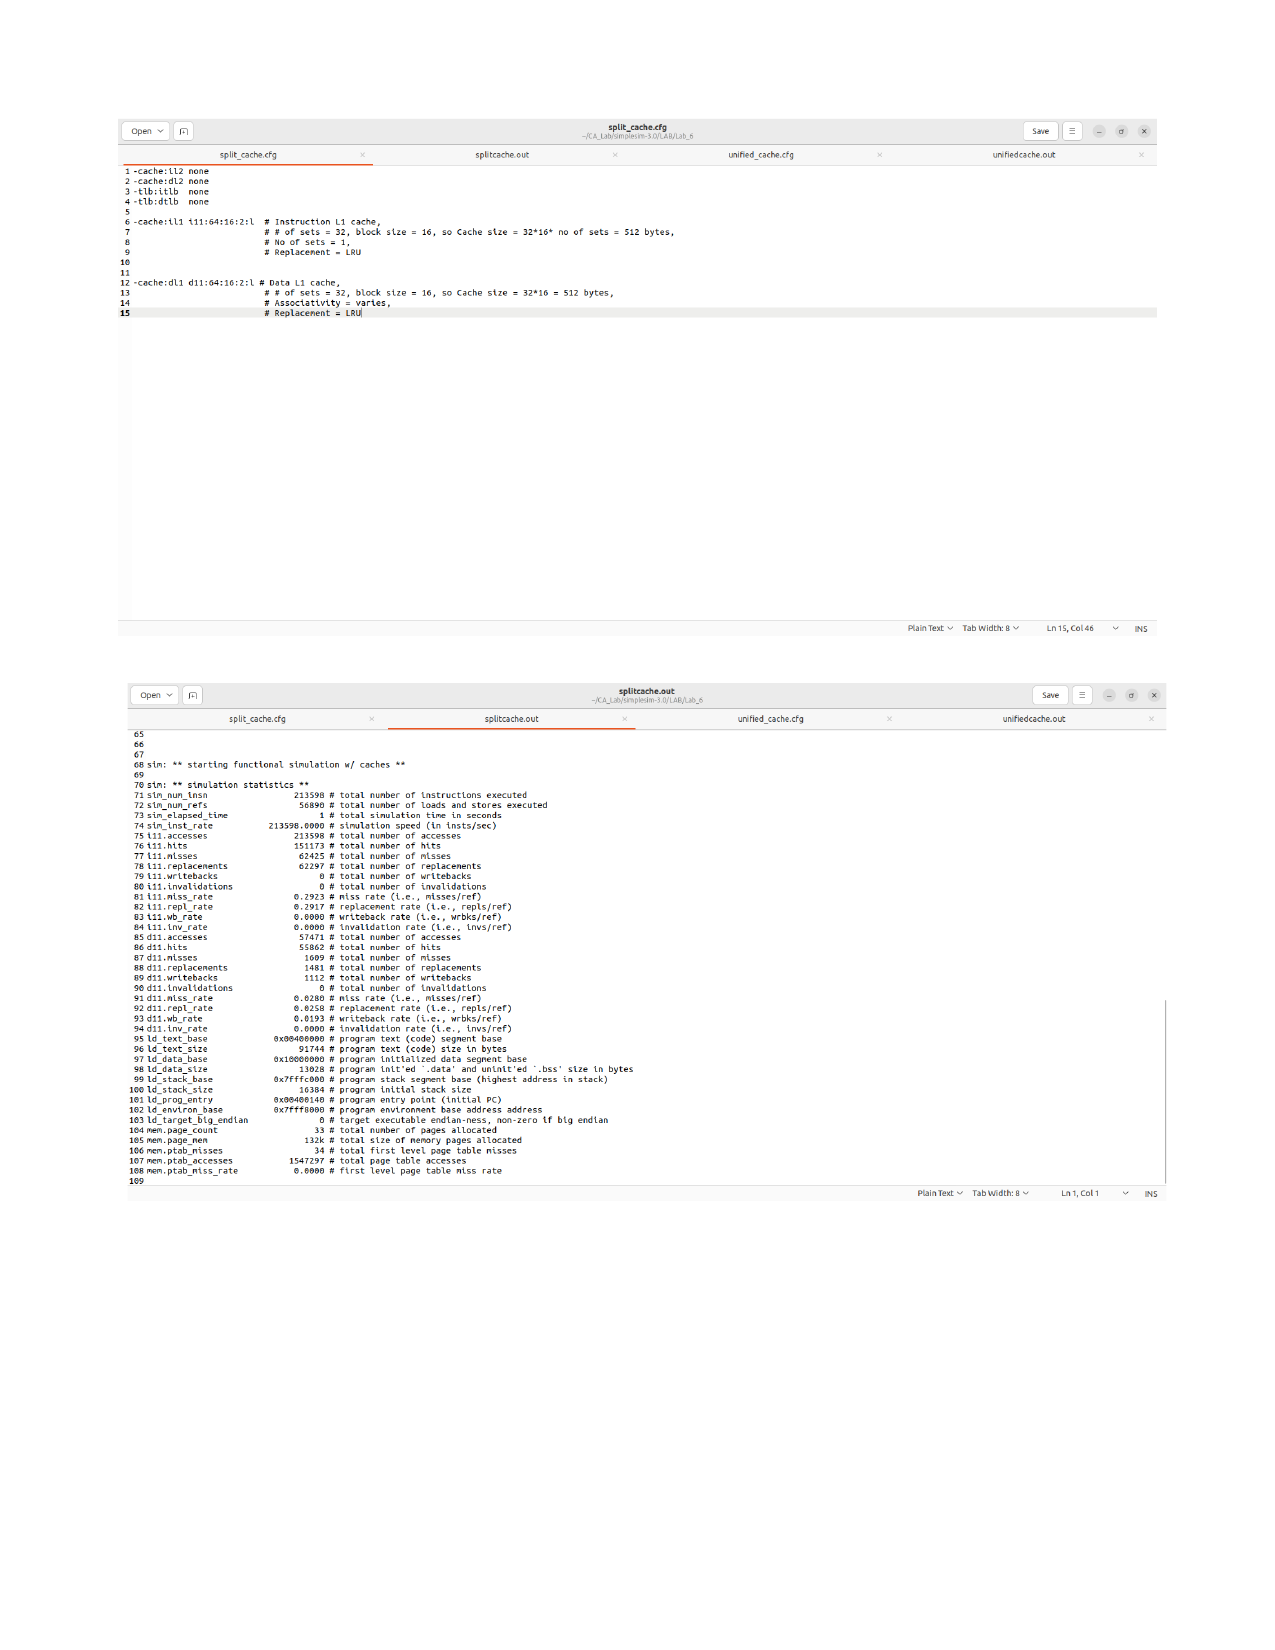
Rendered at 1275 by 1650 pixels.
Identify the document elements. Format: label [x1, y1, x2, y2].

picture [127, 683, 1167, 1201]
picture [118, 118, 1157, 636]
